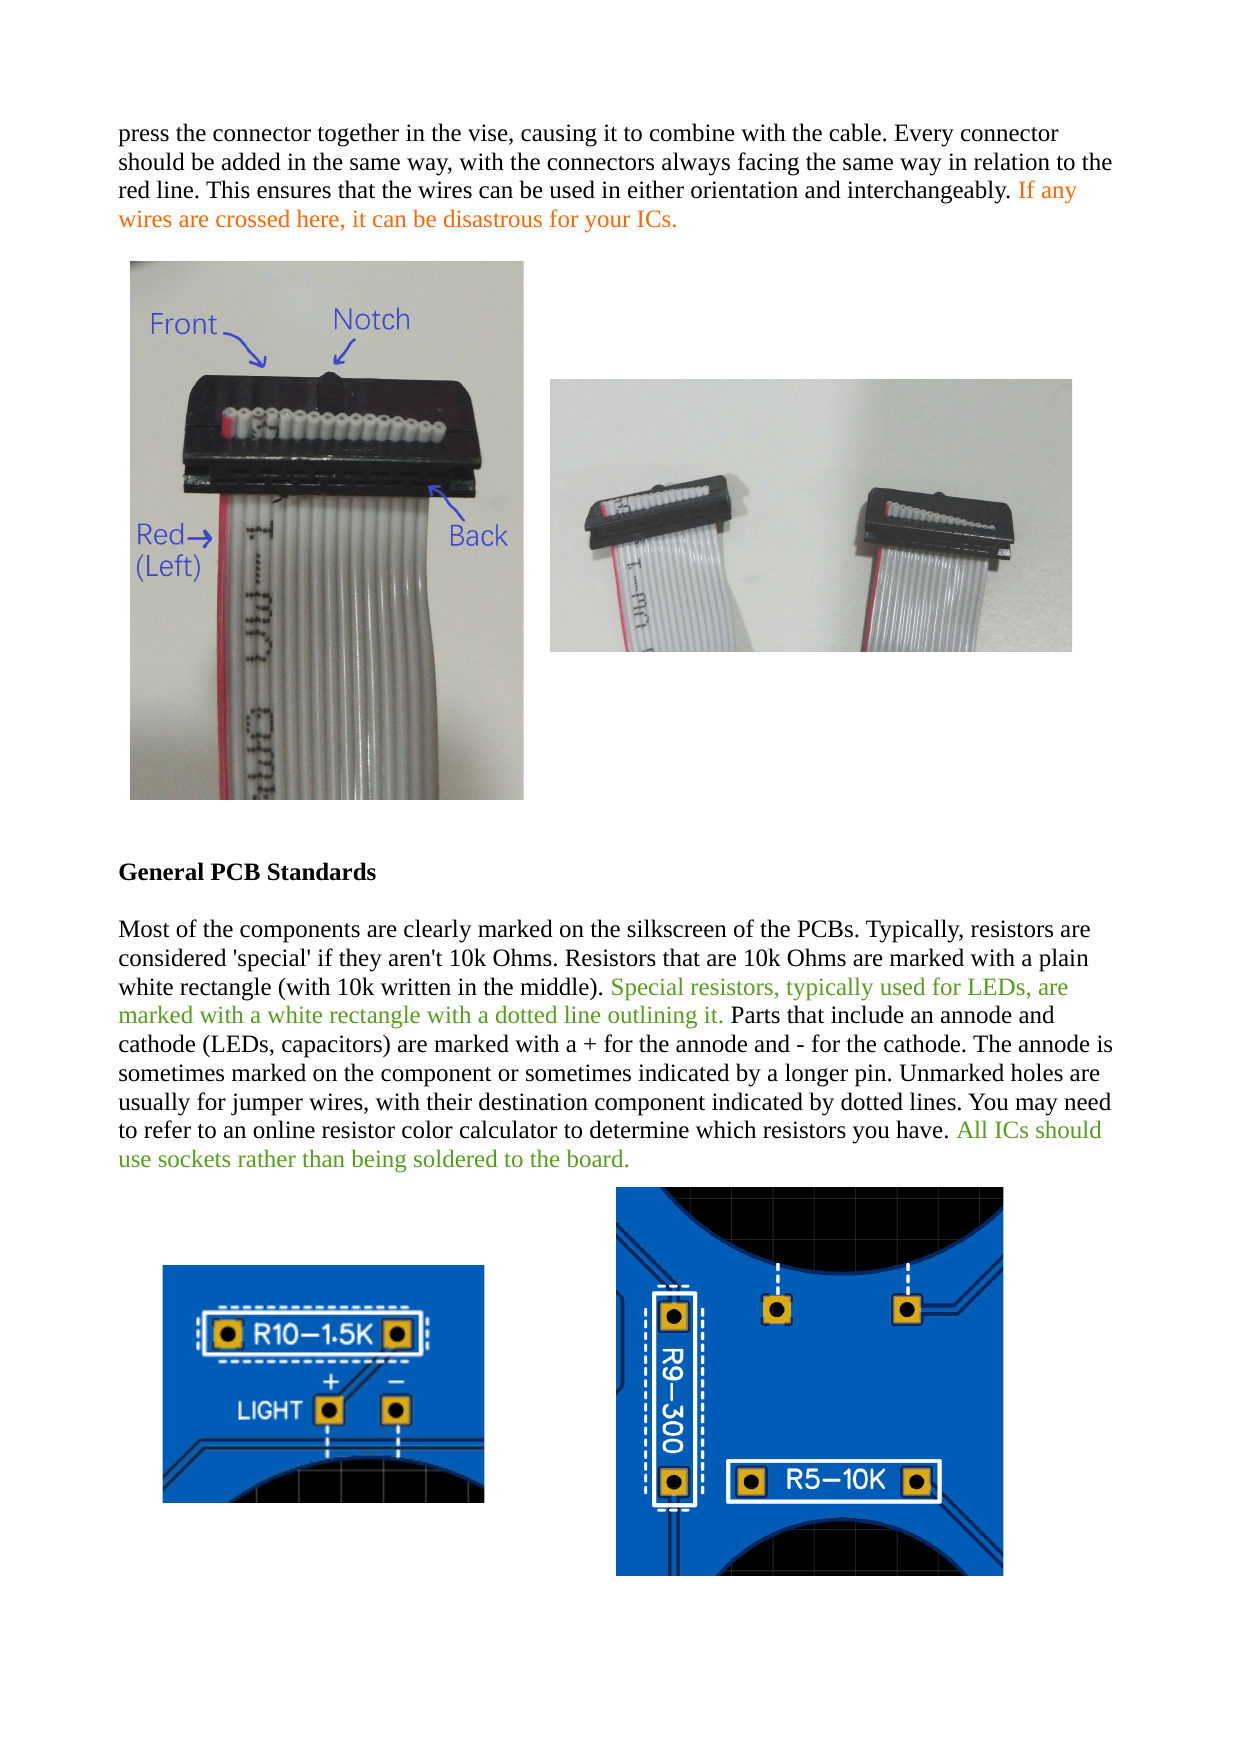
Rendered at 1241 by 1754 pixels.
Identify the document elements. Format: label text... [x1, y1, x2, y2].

text Most of the components are clearly marked on the silkscreen of the PCBs. Typically, resistors are considered 'special' if they aren't 10k Ohms. Resistors that are 10k Ohms are marked with a plain white rectangle (with 10k written in the middle). Special resistors, typically used for LEDs, are marked with a white rectangle with a dotted line outlining it. Parts that include an annode and cathode (LEDs, capacitors) are marked with a + for the annode and - for the cathode. The annode is sometimes marked on the component or sometimes indicated by a longer pin. Unmarked holes are usually for jumper wires, with their destination component indicated by dotted lines. You may need to refer to an online resistor color calculator to determine which resistors you have. All ICs should use sockets rather than being soldered to the board. [118, 914, 1122, 1173]
picture [616, 1187, 1004, 1576]
picture [550, 379, 1073, 652]
picture [130, 261, 524, 800]
text press the connector together in the vise, causing it to combine with the cable. Every connector should be added in the same way, with the connectors always facing the same way in relation to the red line. This ensures that the wires can be used in either orientation and interchangeably. If any wires are crossed here, it can be disastrous for your ICs. [118, 118, 1122, 233]
text General PCB Standards [118, 857, 1122, 885]
picture [162, 1265, 485, 1503]
